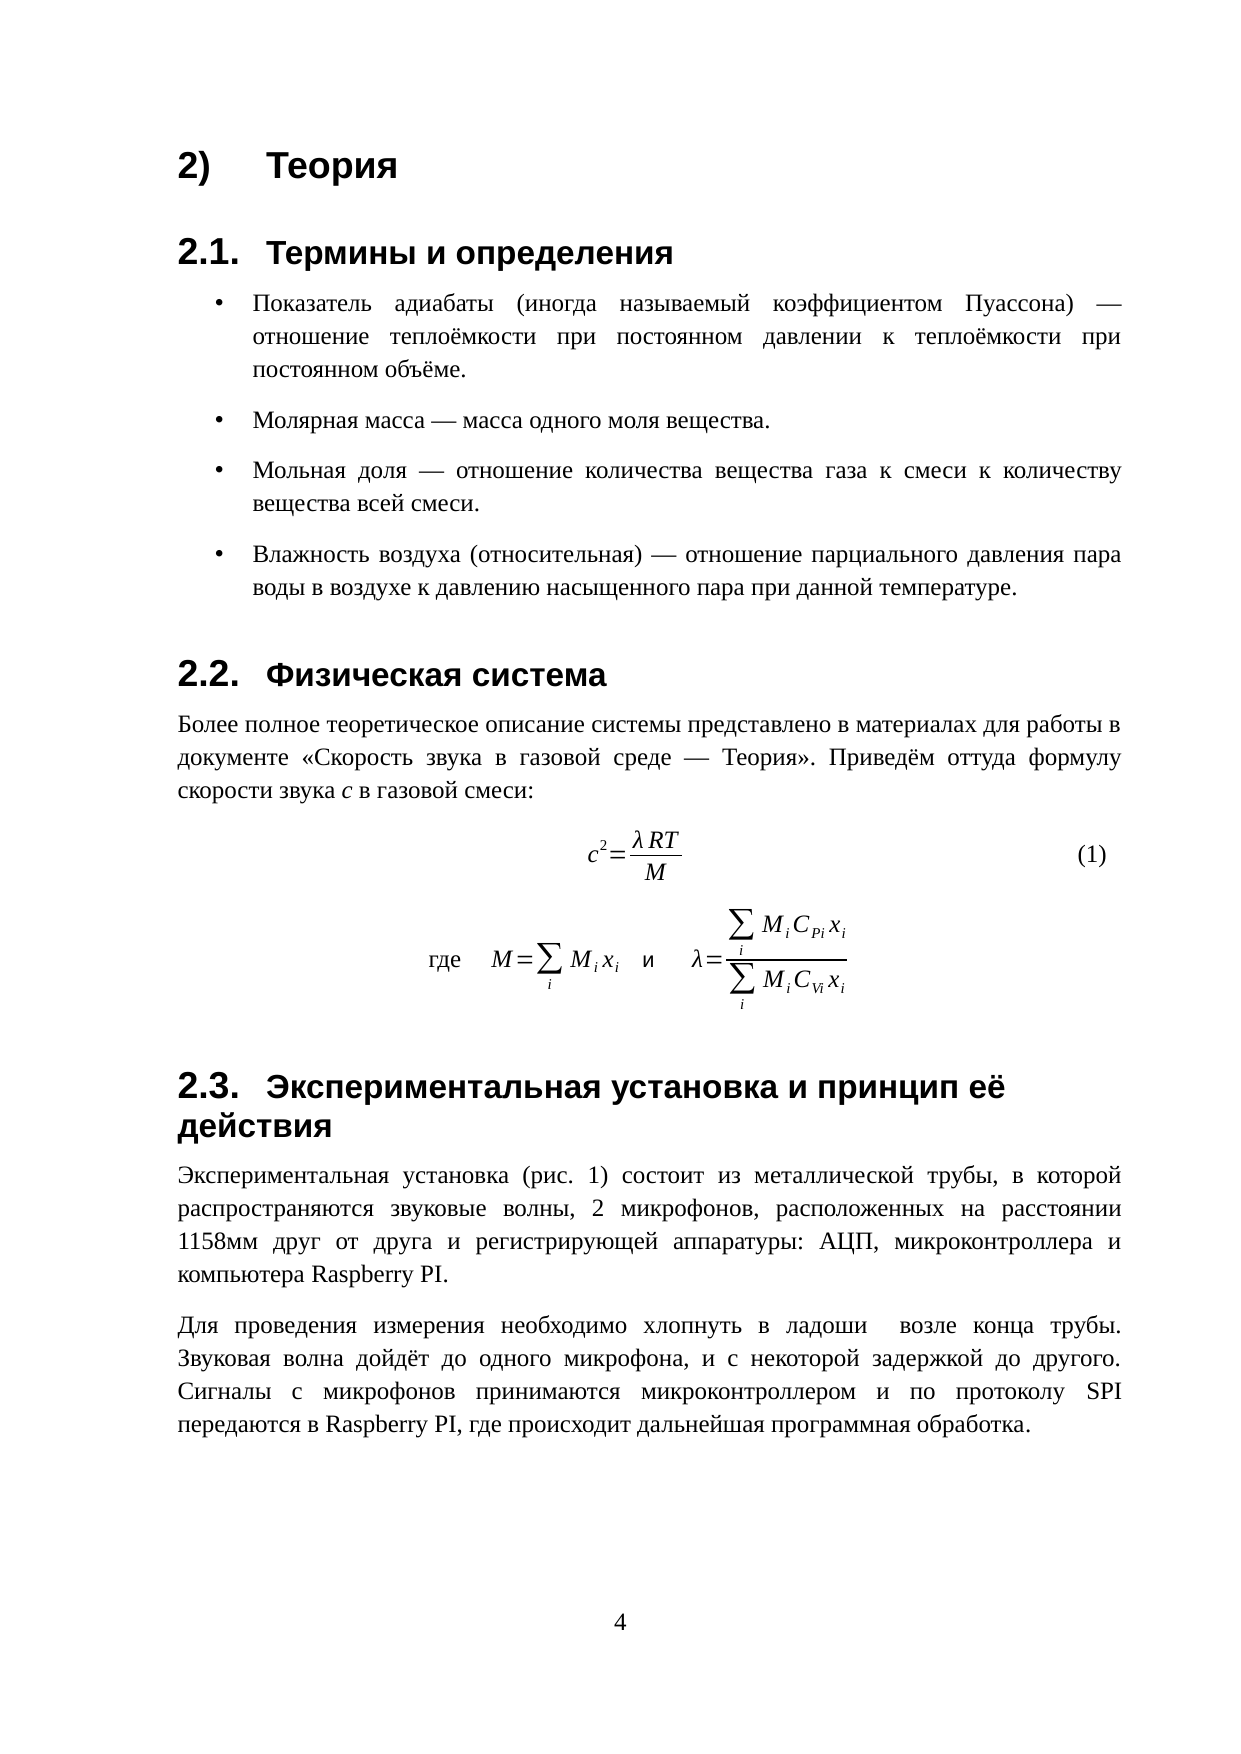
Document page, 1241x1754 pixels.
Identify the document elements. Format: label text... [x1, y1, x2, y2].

text Экспериментальная установка (рис. 1) состоит из металлической трубы, в которой распространяются звуковые волны, 2 микрофонов, расположенных на расстоянии 1158мм друг от друга и регистрирующей аппаратуры: АЦП, микроконтроллера и компьютера Raspberry PI. [177, 1160, 1122, 1288]
subtitle Физическая система [177, 651, 1093, 694]
subtitle Теория [177, 143, 1093, 186]
text Более полное теоретическое описание системы представлено в материалах для работы в документе «Скорость звука в газовой среде — Теория». Приведём оттуда формулу скорости звука c в газовой смеси: [177, 709, 1122, 804]
list Влажность воздуха (относительная) — отношение парциального давления пара воды в воздухе к давлению насыщенного пара при данной температуре. [215, 539, 1122, 601]
text Для проведения измерения необходимо хлопнуть в ладоши возле конца трубы. Звуковая волна дойдёт до одного микрофона, и с некоторой задержкой до другого. Сигналы с микрофонов принимаются микроконтроллером и по протоколу SPI передаются в Raspberry PI, где происходит дальнейшая программная обработка. [177, 1310, 1122, 1437]
text (1) [177, 826, 1122, 885]
text где и [177, 907, 1122, 1013]
list Показатель адиабаты (иногда называемый коэффициентом Пуассона) — отношение теплоёмкости при постоянном давлении к теплоёмкости при постоянном объёме. [215, 288, 1122, 383]
list Мольная доля — отношение количества вещества газа к смеси к количеству вещества всей смеси. [215, 455, 1122, 517]
subtitle Термины и определения [177, 229, 1093, 273]
list Молярная масса — масса одного моля вещества. [215, 405, 1122, 433]
subtitle Экспериментальная установка и принцип её действия [177, 1063, 1093, 1144]
